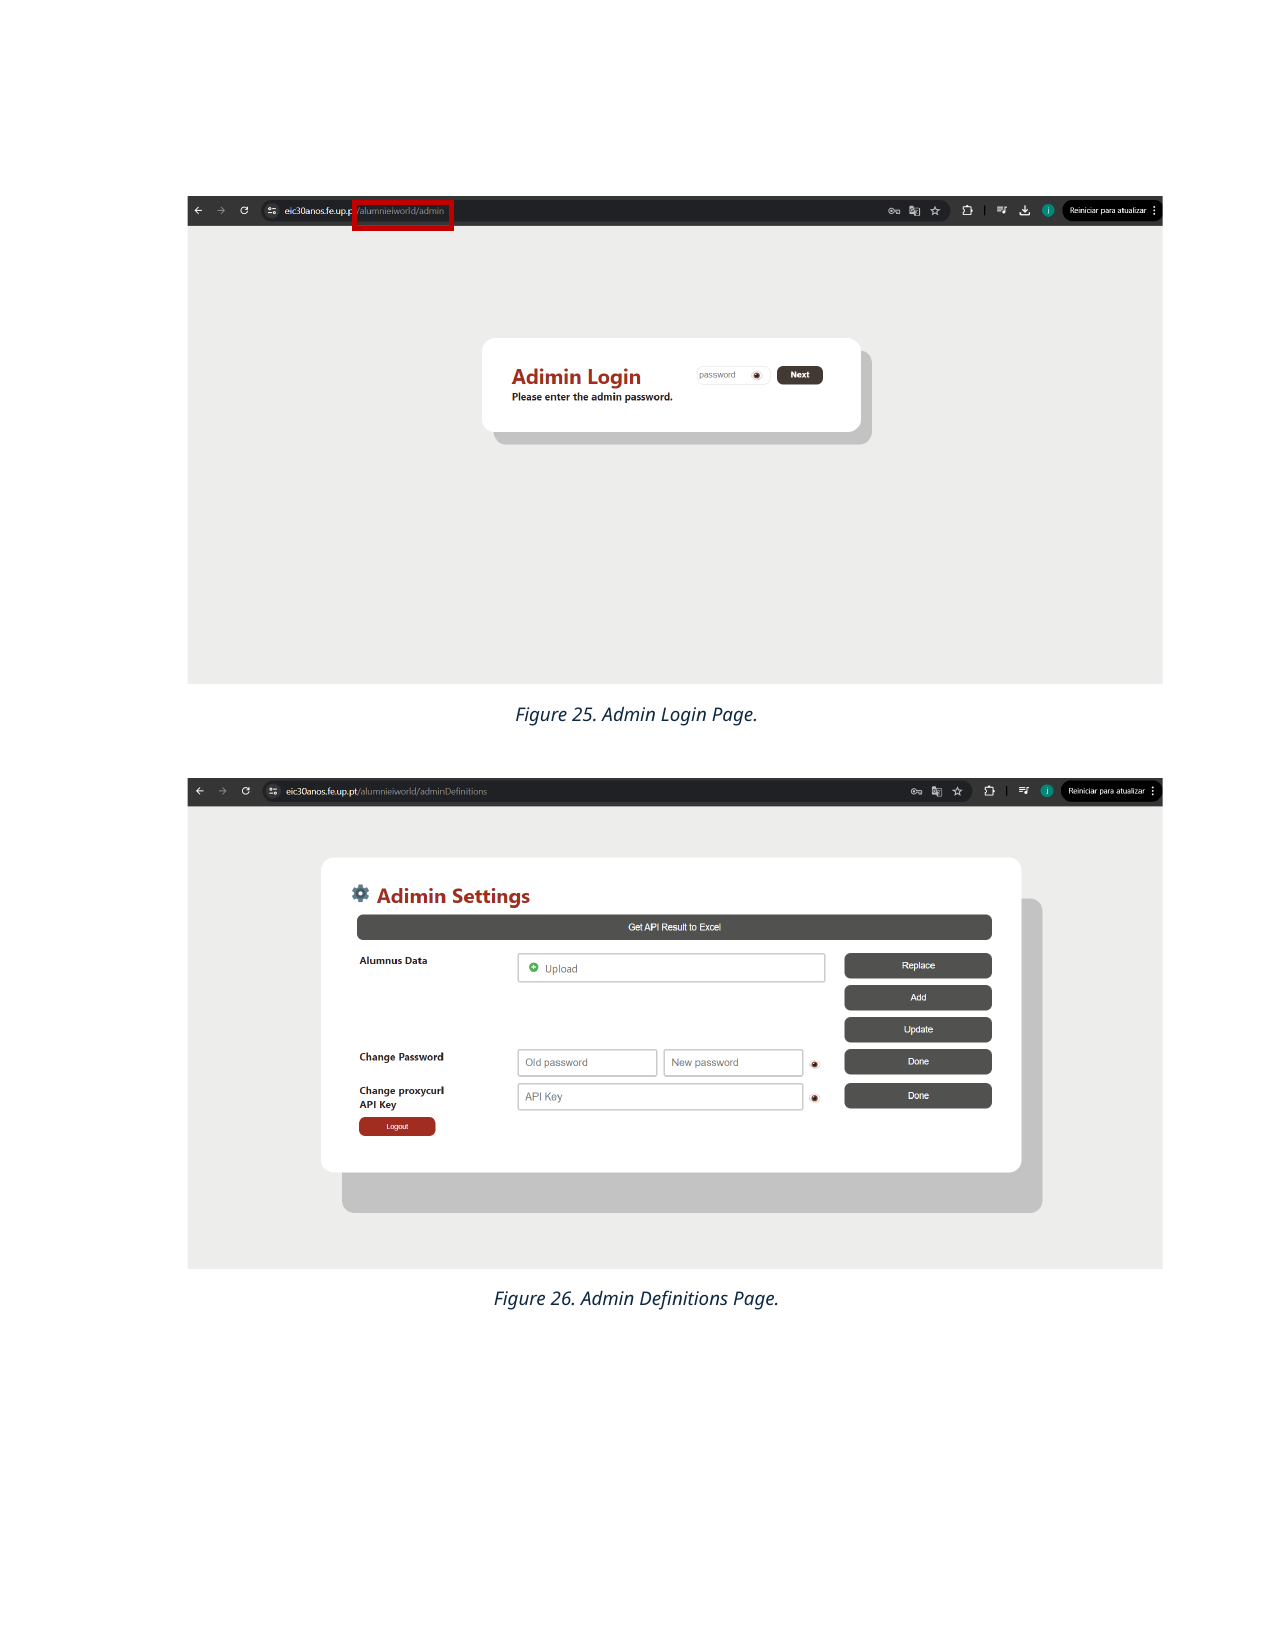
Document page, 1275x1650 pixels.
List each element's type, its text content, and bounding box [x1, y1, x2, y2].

text Figure 26. Admin Definitions Page. [150, 1285, 1125, 1311]
text Figure 25. Admin Login Page. [150, 701, 1125, 726]
